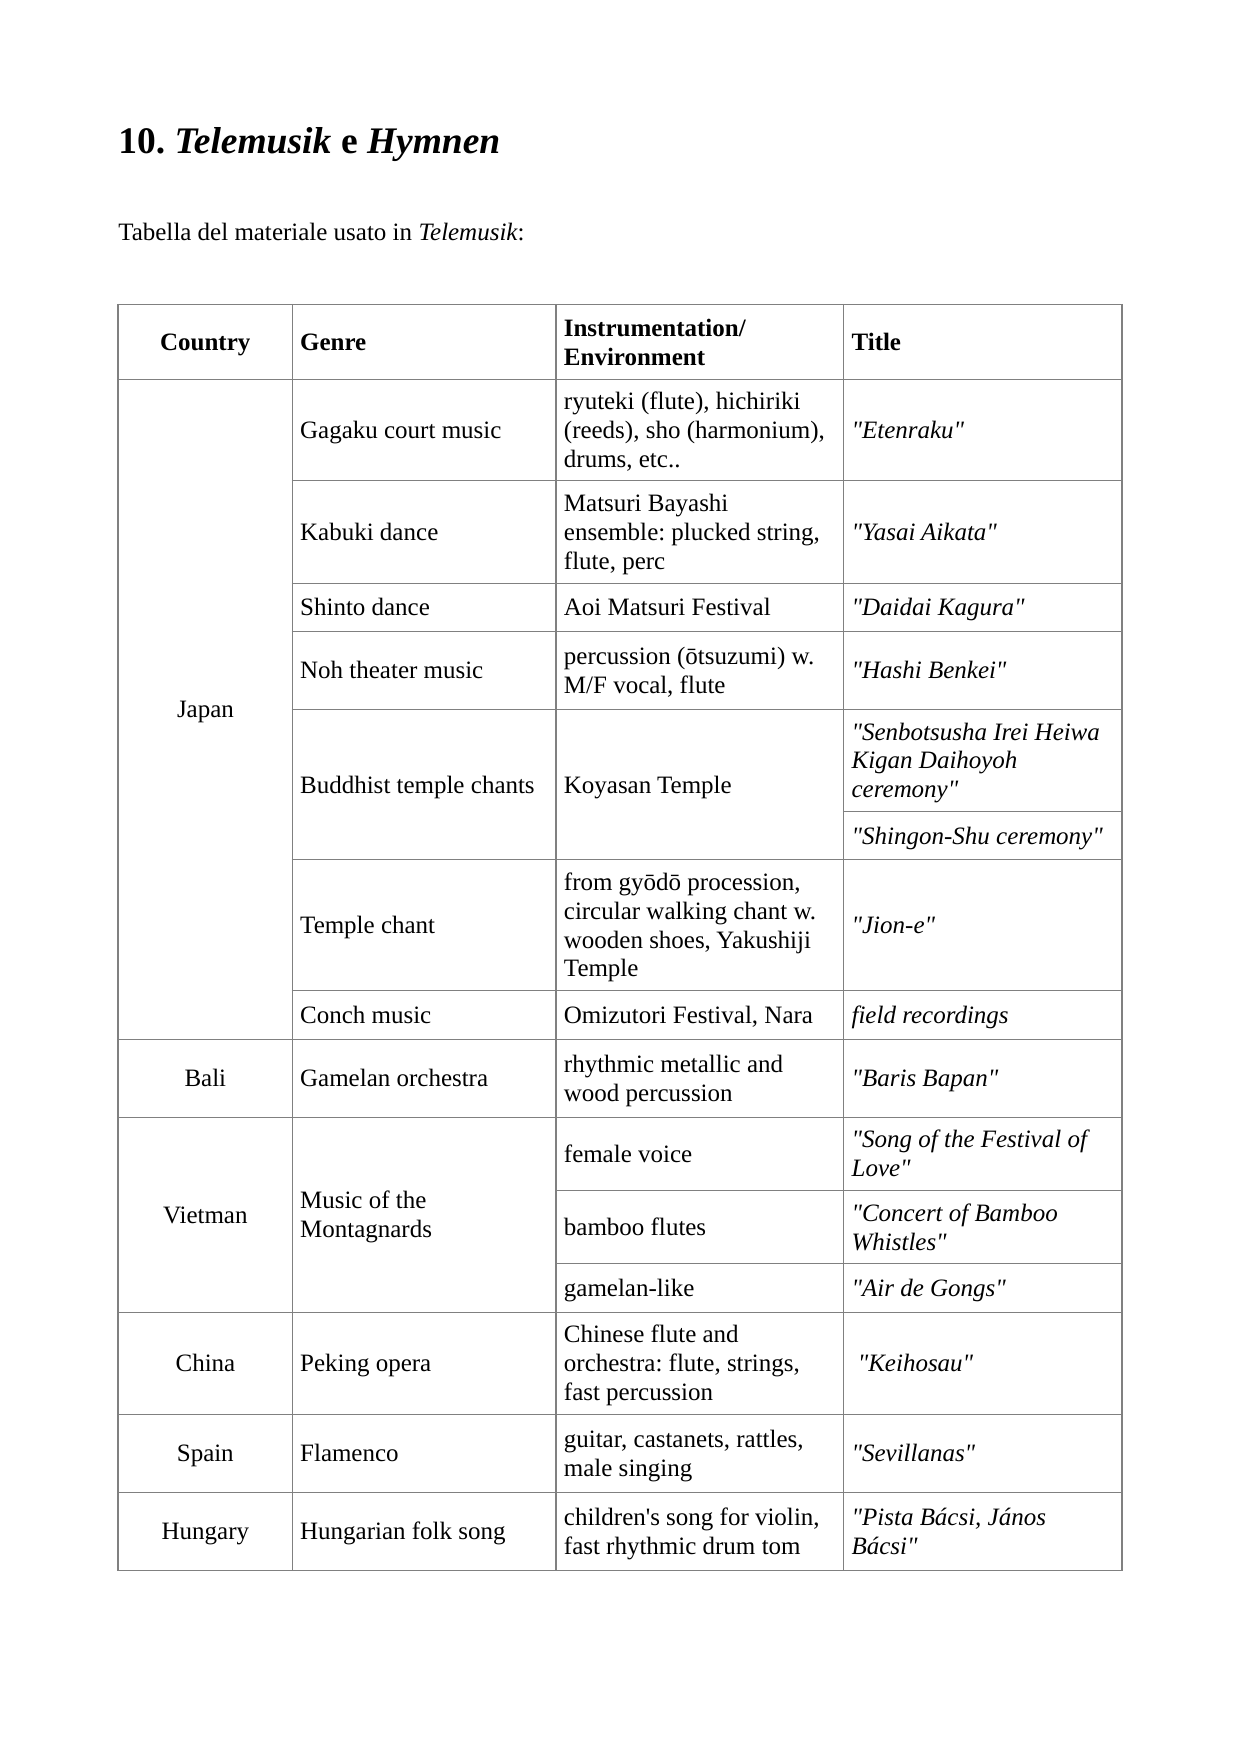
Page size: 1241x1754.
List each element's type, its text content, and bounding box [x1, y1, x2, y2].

table_cell "Daidai Kagura" [844, 584, 1121, 631]
table_cell "Air de Gongs" [844, 1264, 1121, 1312]
table_cell "Concert of Bamboo Whistles" [844, 1191, 1121, 1263]
text Tabella del materiale usato in Telemusik: [118, 217, 1122, 246]
table_cell "Senbotsusha Irei Heiwa Kigan Daihoyoh ceremony" [844, 710, 1121, 811]
table_cell Buddhist temple chants [293, 710, 555, 859]
table_cell bamboo flutes [557, 1191, 843, 1263]
table_cell "Hashi Benkei" [844, 632, 1121, 709]
table_cell Chinese flute and orchestra: flute, strings, fast percussion [557, 1313, 843, 1413]
table_cell Music of the Montagnards [293, 1118, 555, 1312]
table_cell Conch music [293, 991, 555, 1038]
table_cell from gyōdō procession, circular walking chant w. wooden shoes, Yakushiji Temple [557, 860, 843, 990]
table_cell Vietman [119, 1118, 292, 1312]
table_cell "Keihosau" [844, 1313, 1121, 1413]
table_cell Aoi Matsuri Festival [557, 584, 843, 631]
table_header Genre [293, 305, 555, 378]
table_cell Japan [119, 380, 292, 1038]
table_header Country [119, 305, 292, 378]
table_cell "Pista Bácsi, János Bácsi" [844, 1493, 1121, 1570]
table_cell Bali [119, 1040, 292, 1117]
table_cell "Sevillanas" [844, 1415, 1121, 1492]
table_cell children's song for violin, fast rhythmic drum tom [557, 1493, 843, 1570]
table_cell Peking opera [293, 1313, 555, 1413]
table_cell Gamelan orchestra [293, 1040, 555, 1117]
table_cell Koyasan Temple [557, 710, 843, 859]
table_cell female voice [557, 1118, 843, 1190]
table_cell China [119, 1313, 292, 1413]
table_cell Spain [119, 1415, 292, 1492]
table_cell Flamenco [293, 1415, 555, 1492]
table_cell Matsuri Bayashi ensemble: plucked string, flute, perc [557, 481, 843, 582]
table_cell field recordings [844, 991, 1121, 1038]
table_cell "Yasai Aikata" [844, 481, 1121, 582]
table_cell "Etenraku" [844, 380, 1121, 480]
table_cell rhythmic metallic and wood percussion [557, 1040, 843, 1117]
table_cell gamelan-like [557, 1264, 843, 1312]
table_header Title [844, 305, 1121, 378]
table_cell Kabuki dance [293, 481, 555, 582]
table_cell Omizutori Festival, Nara [557, 991, 843, 1038]
table_cell Shinto dance [293, 584, 555, 631]
table_cell Hungary [119, 1493, 292, 1570]
table_cell "Baris Bapan" [844, 1040, 1121, 1117]
table_cell Temple chant [293, 860, 555, 990]
table_header Instrumentation/Environment [557, 305, 843, 378]
table_cell "Jion-e" [844, 860, 1121, 990]
table_cell "Song of the Festival of Love" [844, 1118, 1121, 1190]
table_cell "Shingon-Shu ceremony" [844, 812, 1121, 859]
table_cell ryuteki (flute), hichiriki (reeds), sho (harmonium), drums, etc.. [557, 380, 843, 480]
table_cell percussion (ōtsuzumi) w. M/F vocal, flute [557, 632, 843, 709]
subtitle 10. Telemusik e Hymnen [118, 118, 1122, 161]
table_cell Gagaku court music [293, 380, 555, 480]
table_cell Hungarian folk song [293, 1493, 555, 1570]
table_cell Noh theater music [293, 632, 555, 709]
table_cell guitar, castanets, rattles, male singing [557, 1415, 843, 1492]
